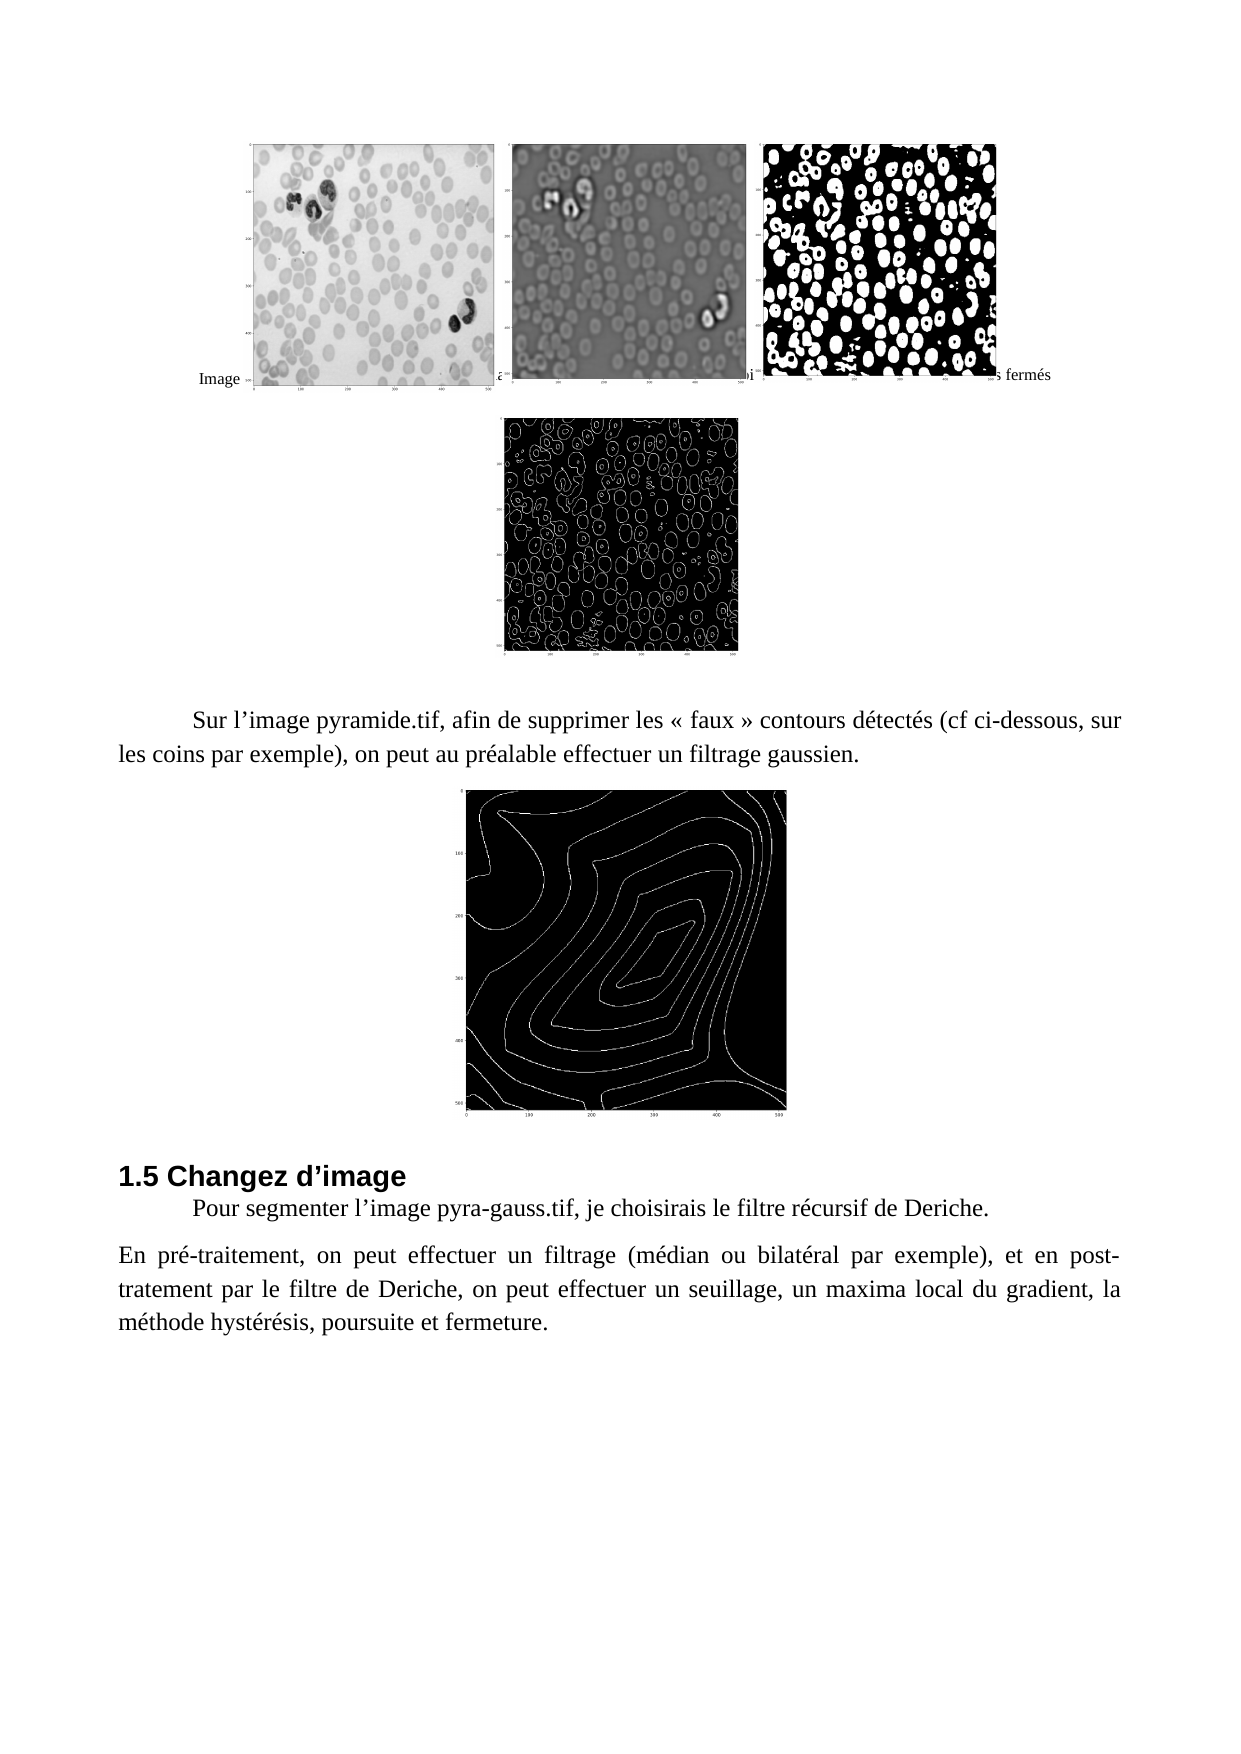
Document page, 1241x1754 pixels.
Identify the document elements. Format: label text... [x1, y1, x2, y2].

text Pour segmenter l’image pyra-gauss.tif, je choisirais le filtre récursif de Deriche. [118, 1193, 1122, 1222]
text En pré-traitement, on peut effectuer un filtrage (médian ou bilatéral par exemple), et en post-tratement par le filtre de Deriche, on peut effectuer un seuillage, un maxima local du gradient, la méthode hystérésis, poursuite et fermeture. [118, 1241, 1122, 1335]
text Sur l’image pyramide.tif, afin de supprimer les « faux » contours détectés (cf ci-dessous, sur les coins par exemple), on peut au préalable effectuer un filtrage gaussien. [118, 706, 1122, 767]
subtitle 1.5 Changez d’image [118, 1159, 1122, 1193]
